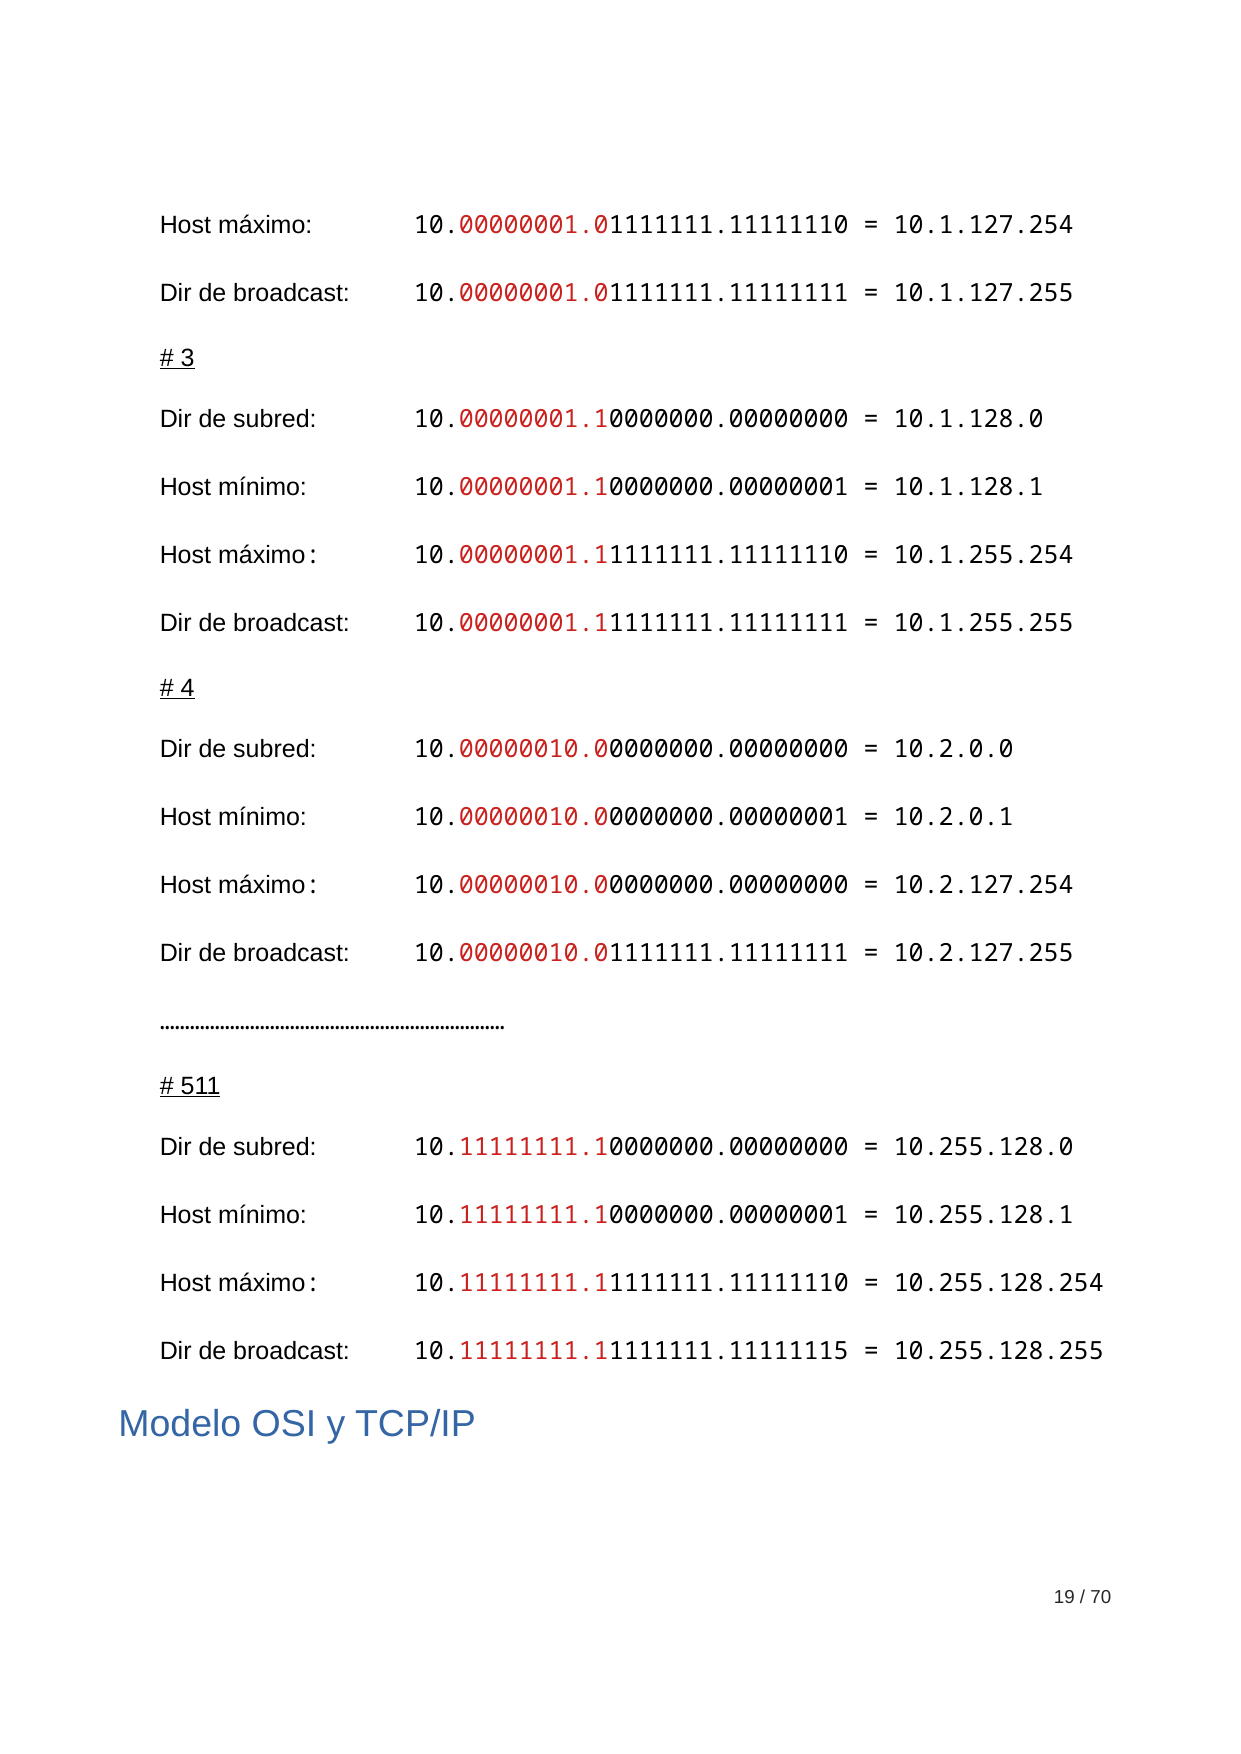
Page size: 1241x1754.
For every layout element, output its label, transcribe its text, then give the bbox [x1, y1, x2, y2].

text Dir de broadcast: 10.00000001.11111111.11111111 = 10.1.255.255 [118, 605, 1122, 639]
text # 4 [118, 673, 1122, 702]
text Host máximo: 10.00000001.11111111.11111110 = 10.1.255.254 [118, 537, 1122, 571]
text Dir de subred: 10.00000001.10000000.00000000 = 10.1.128.0 [118, 400, 1122, 434]
text Host máximo: 10.00000010.00000000.00000000 = 10.2.127.254 [118, 867, 1122, 901]
text Dir de broadcast: 10.00000001.01111111.11111111 = 10.1.127.255 [118, 275, 1122, 309]
text Dir de broadcast: 10.00000010.01111111.11111111 = 10.2.127.255 [118, 935, 1122, 969]
text Dir de broadcast: 10.11111111.11111111.11111115 = 10.255.128.255 [118, 1333, 1122, 1367]
text Modelo OSI y TCP/IP [118, 1401, 1122, 1444]
text # 3 [118, 343, 1122, 372]
text Host máximo: 10.00000001.01111111.11111110 = 10.1.127.254 [118, 207, 1122, 241]
text Host mínimo: 10.00000001.10000000.00000001 = 10.1.128.1 [118, 468, 1122, 503]
text Host mínimo: 10.11111111.10000000.00000001 = 10.255.128.1 [118, 1197, 1122, 1231]
text Dir de subred: 10.11111111.10000000.00000000 = 10.255.128.0 [118, 1128, 1122, 1163]
text # 511 [118, 1071, 1122, 1100]
text Host mínimo: 10.00000010.00000000.00000001 = 10.2.0.1 [118, 798, 1122, 833]
text Dir de subred: 10.00000010.00000000.00000000 = 10.2.0.0 [118, 730, 1122, 764]
text …………………………………………………………… [118, 1003, 1122, 1037]
text Host máximo: 10.11111111.11111111.11111110 = 10.255.128.254 [118, 1265, 1122, 1299]
